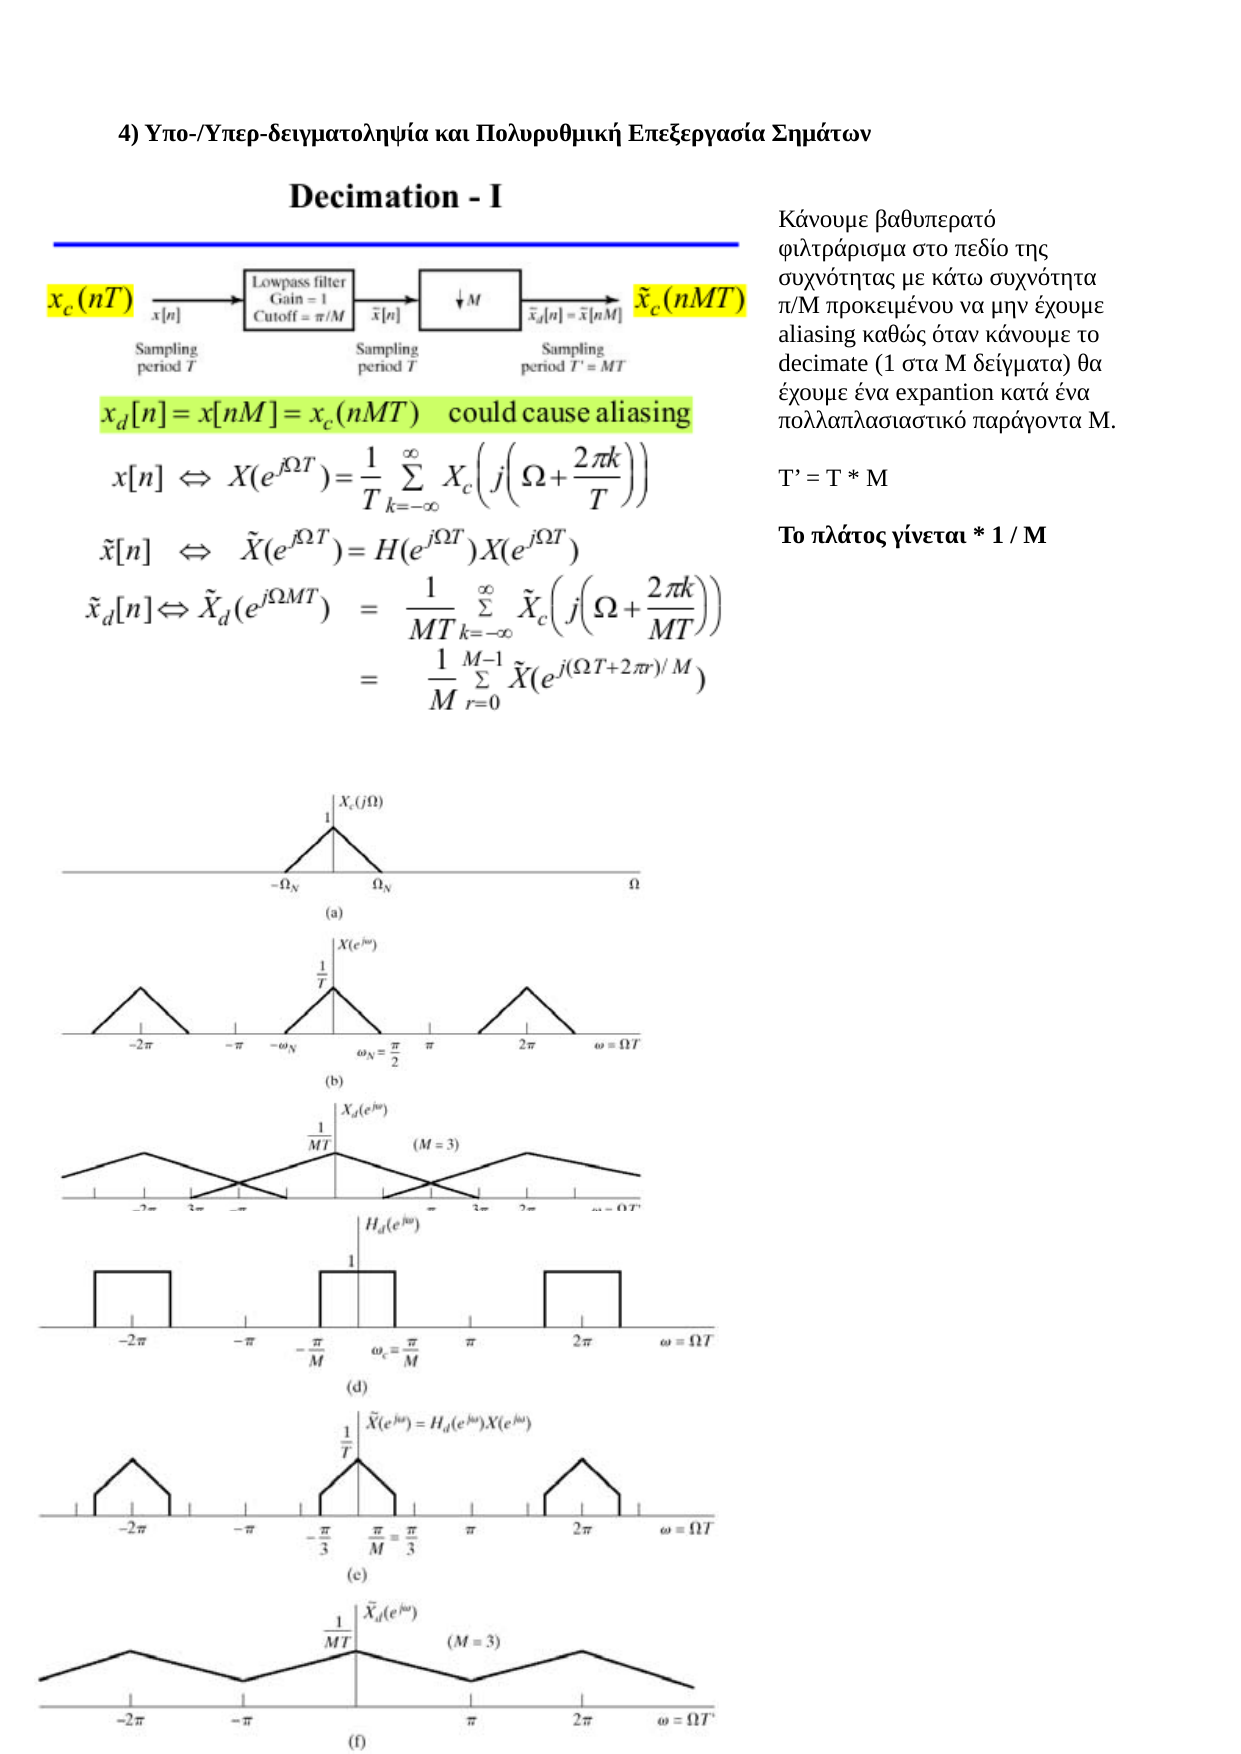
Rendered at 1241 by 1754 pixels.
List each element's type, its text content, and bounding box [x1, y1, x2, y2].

text 4) Υπο-/Υπερ-δειγματοληψία και Πολυρυθμική Επεξεργασία Σημάτων [118, 118, 1122, 147]
picture [15, 167, 779, 735]
text Τ’ = Τ * Μ [779, 463, 1122, 492]
text To πλάτος γίνεται * 1 / M [779, 521, 1122, 549]
text Κάνουμε βαθυπερατό φιλτράρισμα στο πεδίο της συχνότητας με κάτω συχνότητα π/M προκειμένου να μην έχουμε aliasing καθώς όταν κάνουμε το decimate (1 στα Μ δείγματα) θα έχουμε ένα expantion κατά ένα πολλαπλασιαστικό παράγοντα Μ. [779, 204, 1122, 434]
picture [34, 792, 719, 1754]
